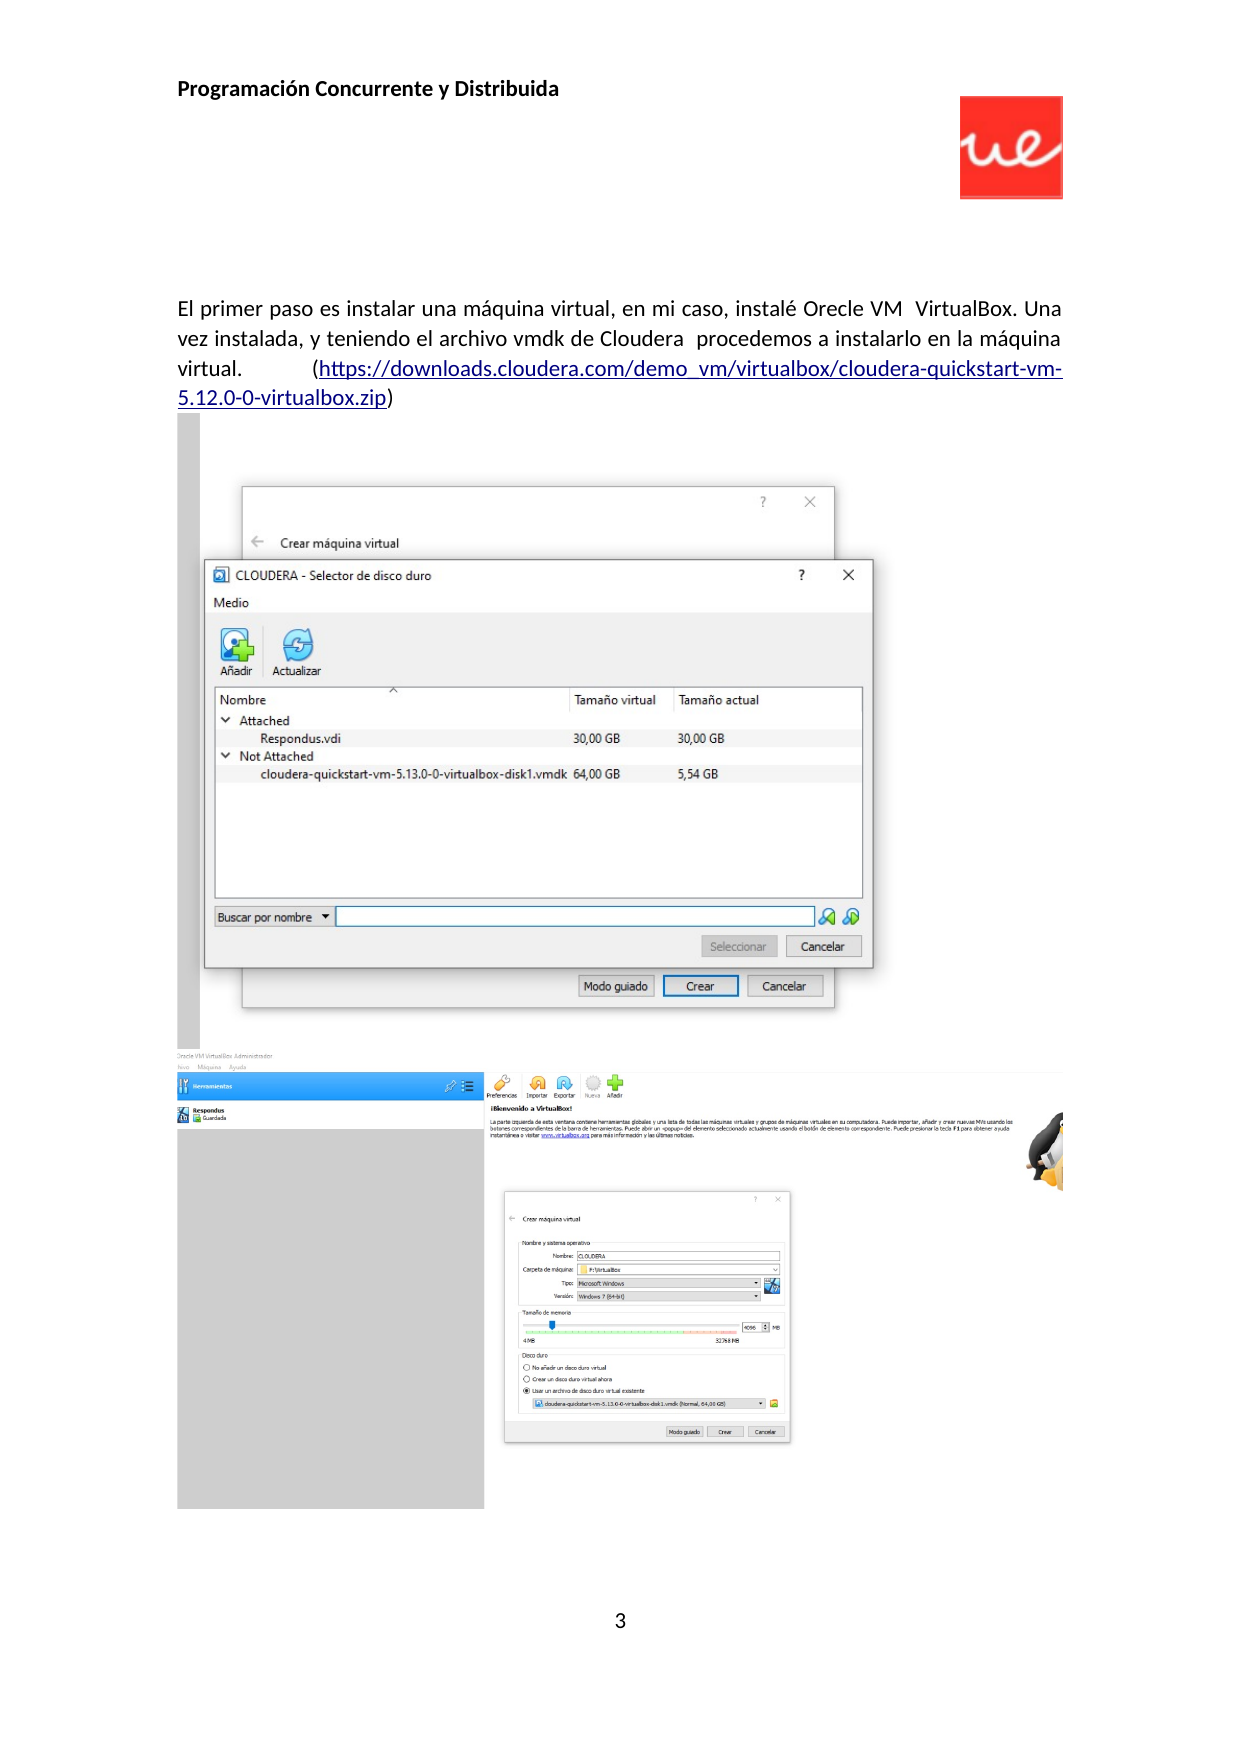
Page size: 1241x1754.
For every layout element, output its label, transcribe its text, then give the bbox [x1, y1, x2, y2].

text El primer paso es instalar una máquina virtual, en mi caso, instalé Orecle VM VirtualBox. Una vez instalada, y teniendo el archivo vmdk de Cloudera procedemos a instalarlo en la máquina virtual. (https://downloads.cloudera.com/demo_vm/virtualbox/cloudera-quickstart-vm-5.12.0-0-virtualbox.zip) [177, 294, 1063, 1050]
